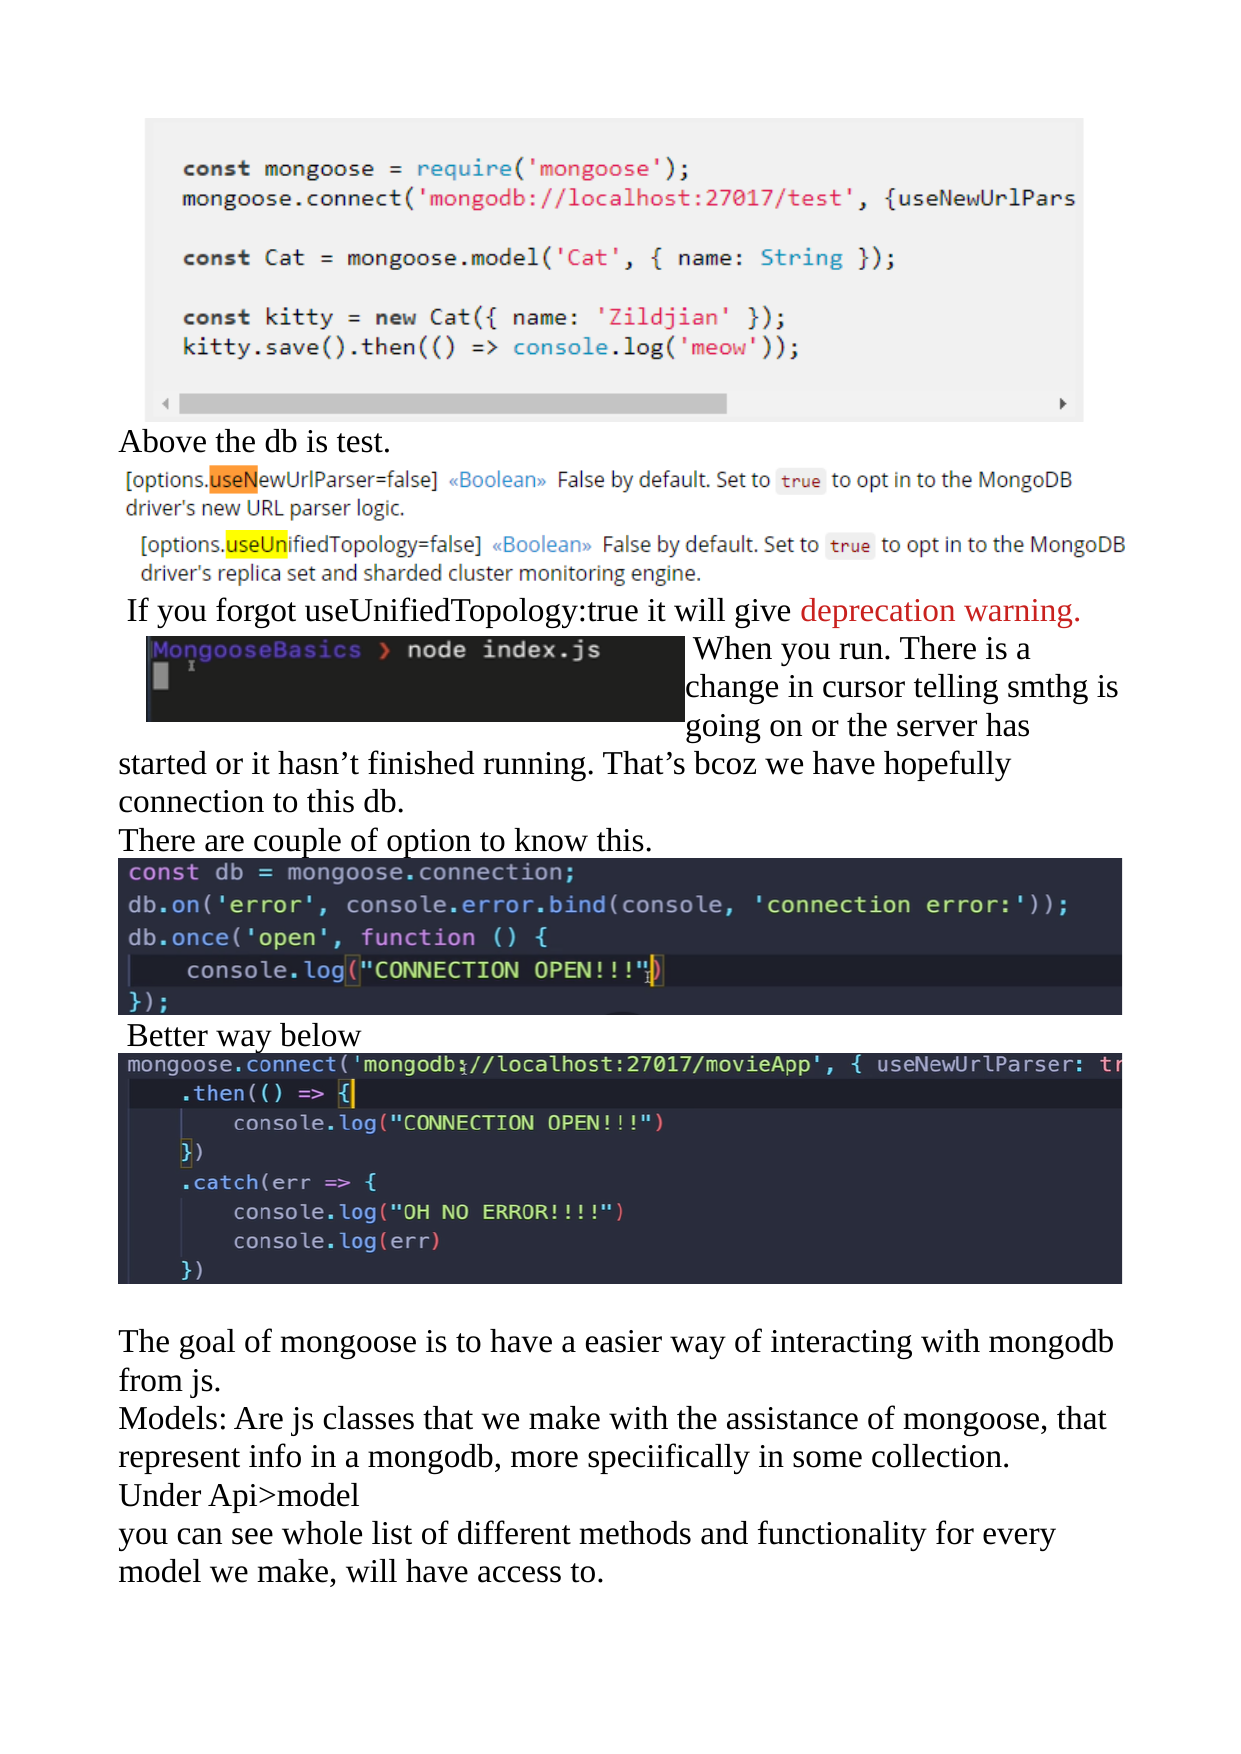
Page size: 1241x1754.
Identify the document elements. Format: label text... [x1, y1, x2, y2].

picture [146, 636, 685, 722]
text Under Api>model [118, 1475, 1122, 1513]
picture [118, 858, 1123, 1015]
text When you run. There is a change in cursor telling smthg is going on or the server has started or it hasn’t finished running. That’s bcoz we have hopefully connection to this db. [118, 628, 1122, 820]
text The goal of mongoose is to have a easier way of interacting with mongodb [118, 1322, 1122, 1360]
picture [139, 118, 1101, 422]
text If you forgot useUnifiedTopology:true it will give deprecation warning. [118, 531, 1122, 628]
text There are couple of option to know this. [118, 820, 1122, 858]
text from js. [118, 1360, 1122, 1398]
text Above the db is test. [118, 118, 1122, 459]
picture [118, 1053, 1123, 1284]
text you can see whole list of different methods and functionality for every model we make, will have access to. [118, 1513, 1122, 1590]
text Better way below [118, 1015, 1122, 1053]
picture [118, 459, 1133, 590]
text Models: Are js classes that we make with the assistance of mongoose, that represent info in a mongodb, more speciifically in some collection. [118, 1398, 1122, 1475]
